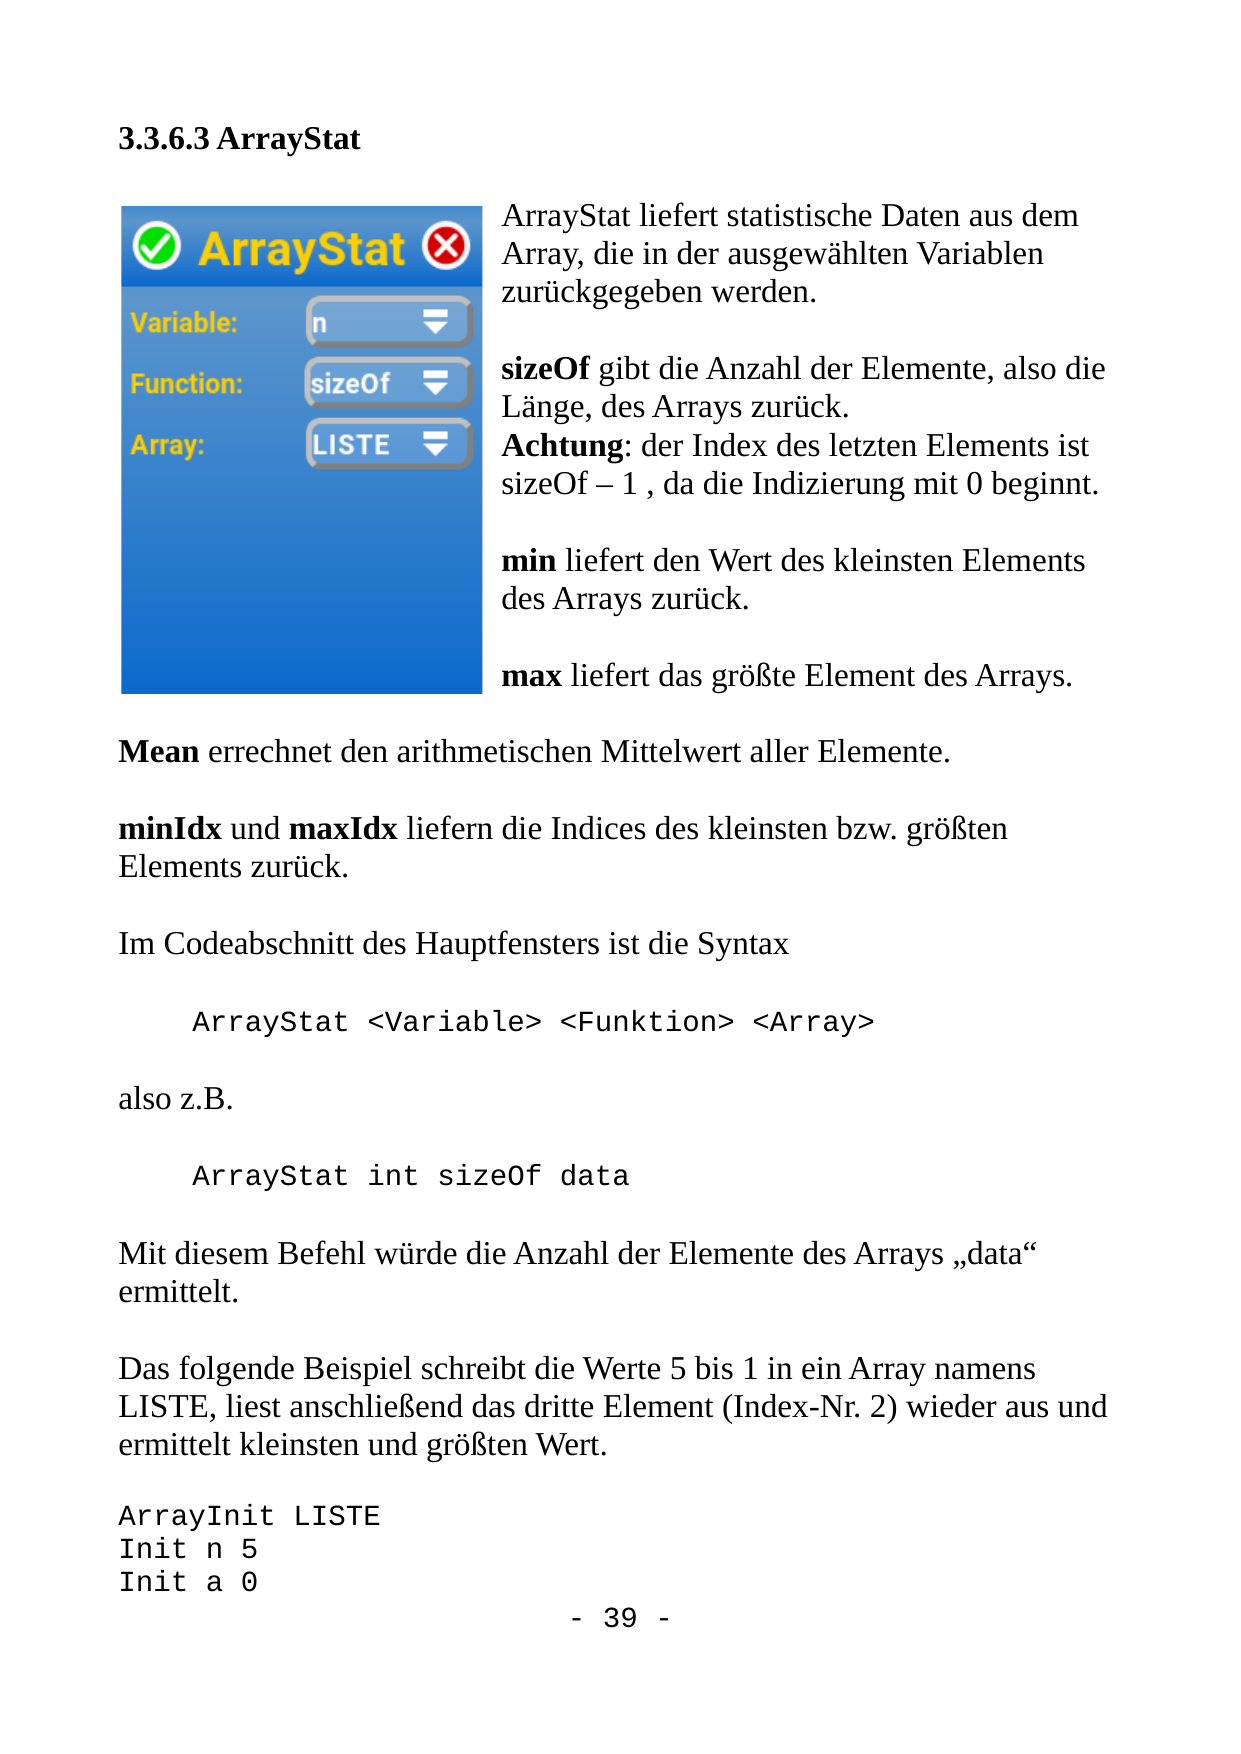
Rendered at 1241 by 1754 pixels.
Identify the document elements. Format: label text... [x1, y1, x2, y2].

text Das folgende Beispiel schreibt die Werte 5 bis 1 in ein Array namens LISTE, liest anschließend das dritte Element (Index-Nr. 2) wieder aus und ermittelt kleinsten und größten Wert. [118, 1348, 1122, 1463]
text ArrayStat <Variable> <Funktion> <Array> [118, 1000, 1122, 1040]
text ArrayStat int sizeOf data [118, 1155, 1122, 1194]
text ArrayInit LISTE [118, 1501, 1122, 1534]
text Im Codeabschnitt des Hauptfensters ist die Syntax [118, 923, 1122, 961]
text min liefert den Wert des kleinsten Elements des Arrays zurück. [484, 540, 1122, 616]
text max liefert das größte Element des Arrays. [484, 655, 1122, 693]
text Achtung: der Index des letzten Elements ist sizeOf – 1 , da die Indizierung mit 0 beginnt. [484, 425, 1122, 501]
text 3.3.6.3 ArrayStat [118, 118, 1122, 156]
text Init a 0 [118, 1567, 1122, 1600]
text Mean errechnet den arithmetischen Mittelwert aller Elemente. [118, 731, 1122, 770]
picture [121, 206, 484, 694]
text minIdx und maxIdx liefern die Indices des kleinsten bzw. größten Elements zurück. [118, 808, 1122, 885]
text Init n 5 [118, 1534, 1122, 1567]
text Mit diesem Befehl würde die Anzahl der Elemente des Arrays „data“ ermittelt. [118, 1233, 1122, 1309]
text sizeOf gibt die Anzahl der Elemente, also die Länge, des Arrays zurück. [484, 348, 1122, 425]
text ArrayStat liefert statistische Daten aus dem Array, die in der ausgewählten Variablen zurückgegeben werden. [118, 195, 1122, 310]
text also z.B. [118, 1078, 1122, 1116]
